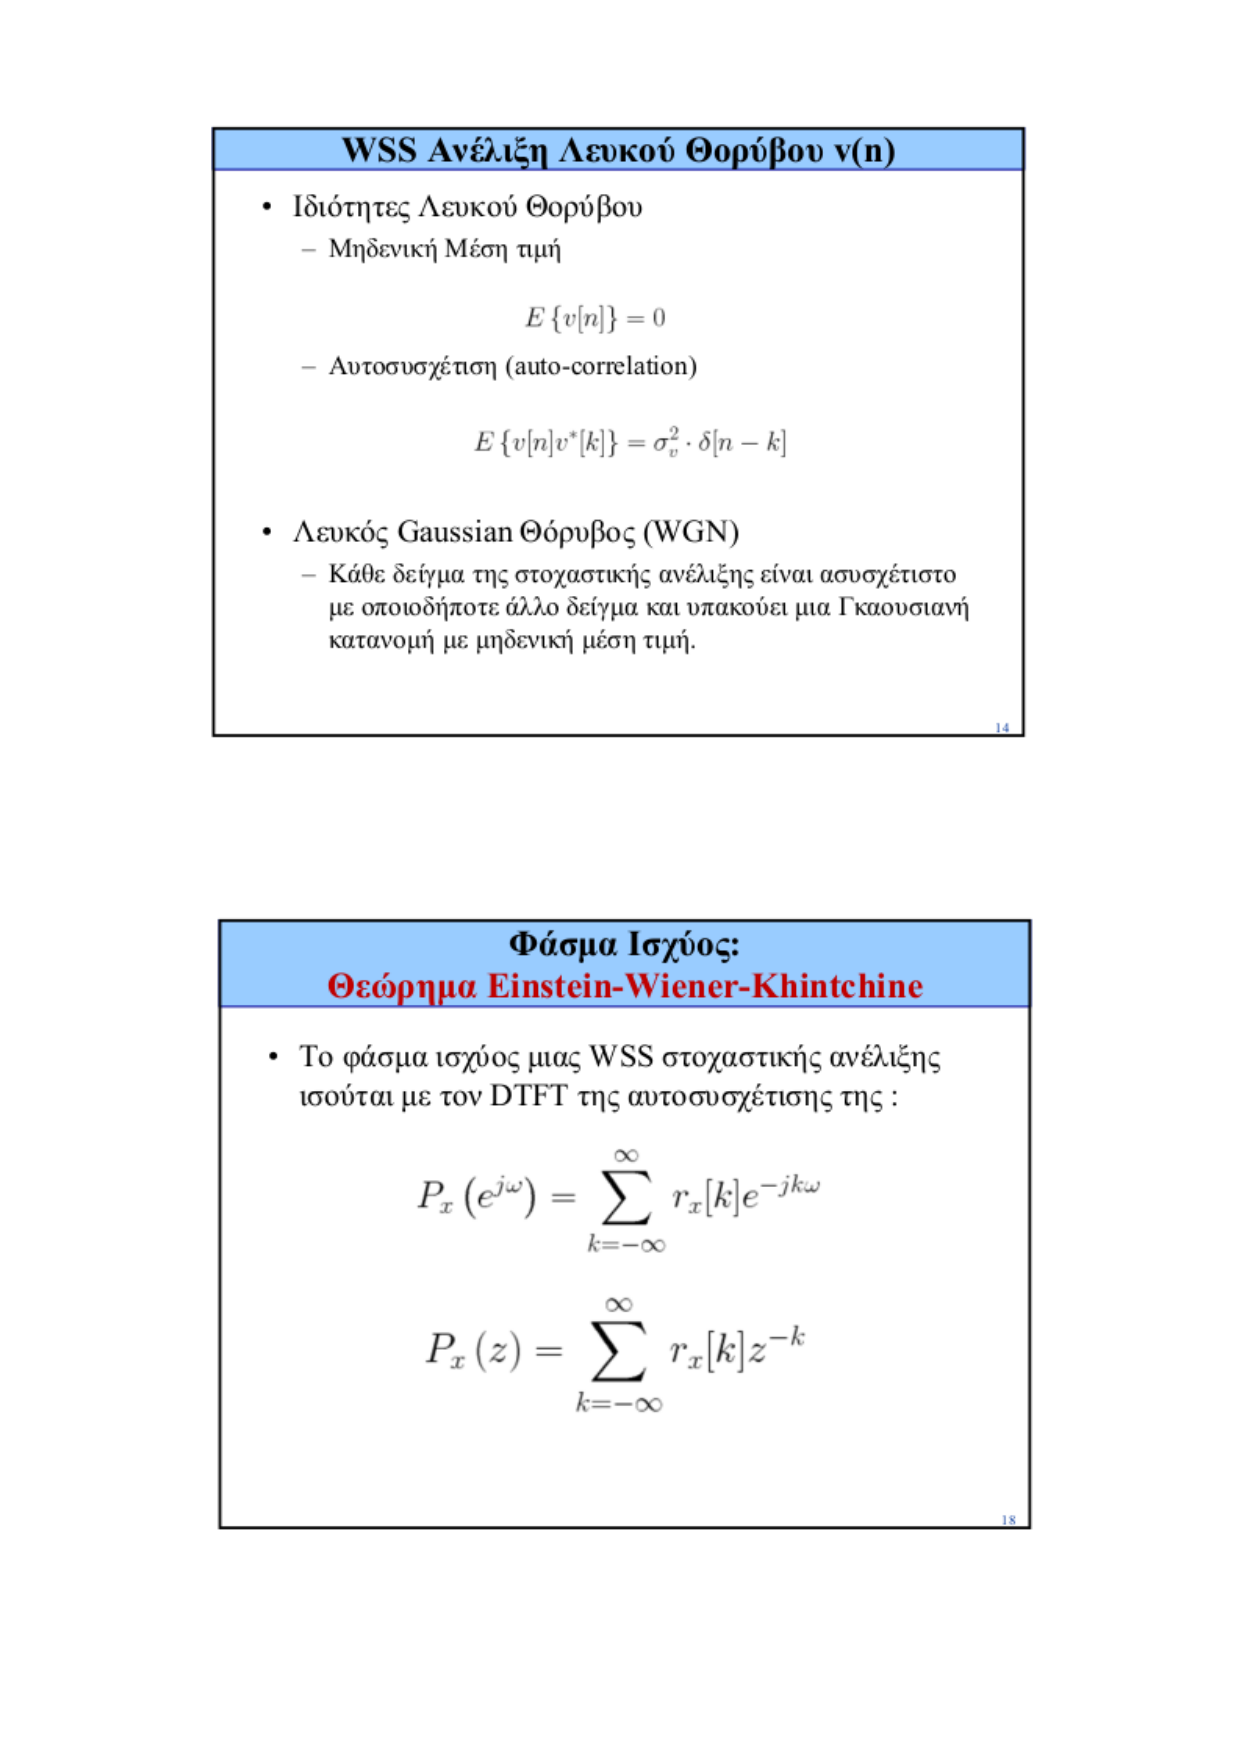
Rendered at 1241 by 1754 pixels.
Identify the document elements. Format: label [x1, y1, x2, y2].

picture [210, 118, 1031, 753]
picture [207, 896, 1053, 1539]
